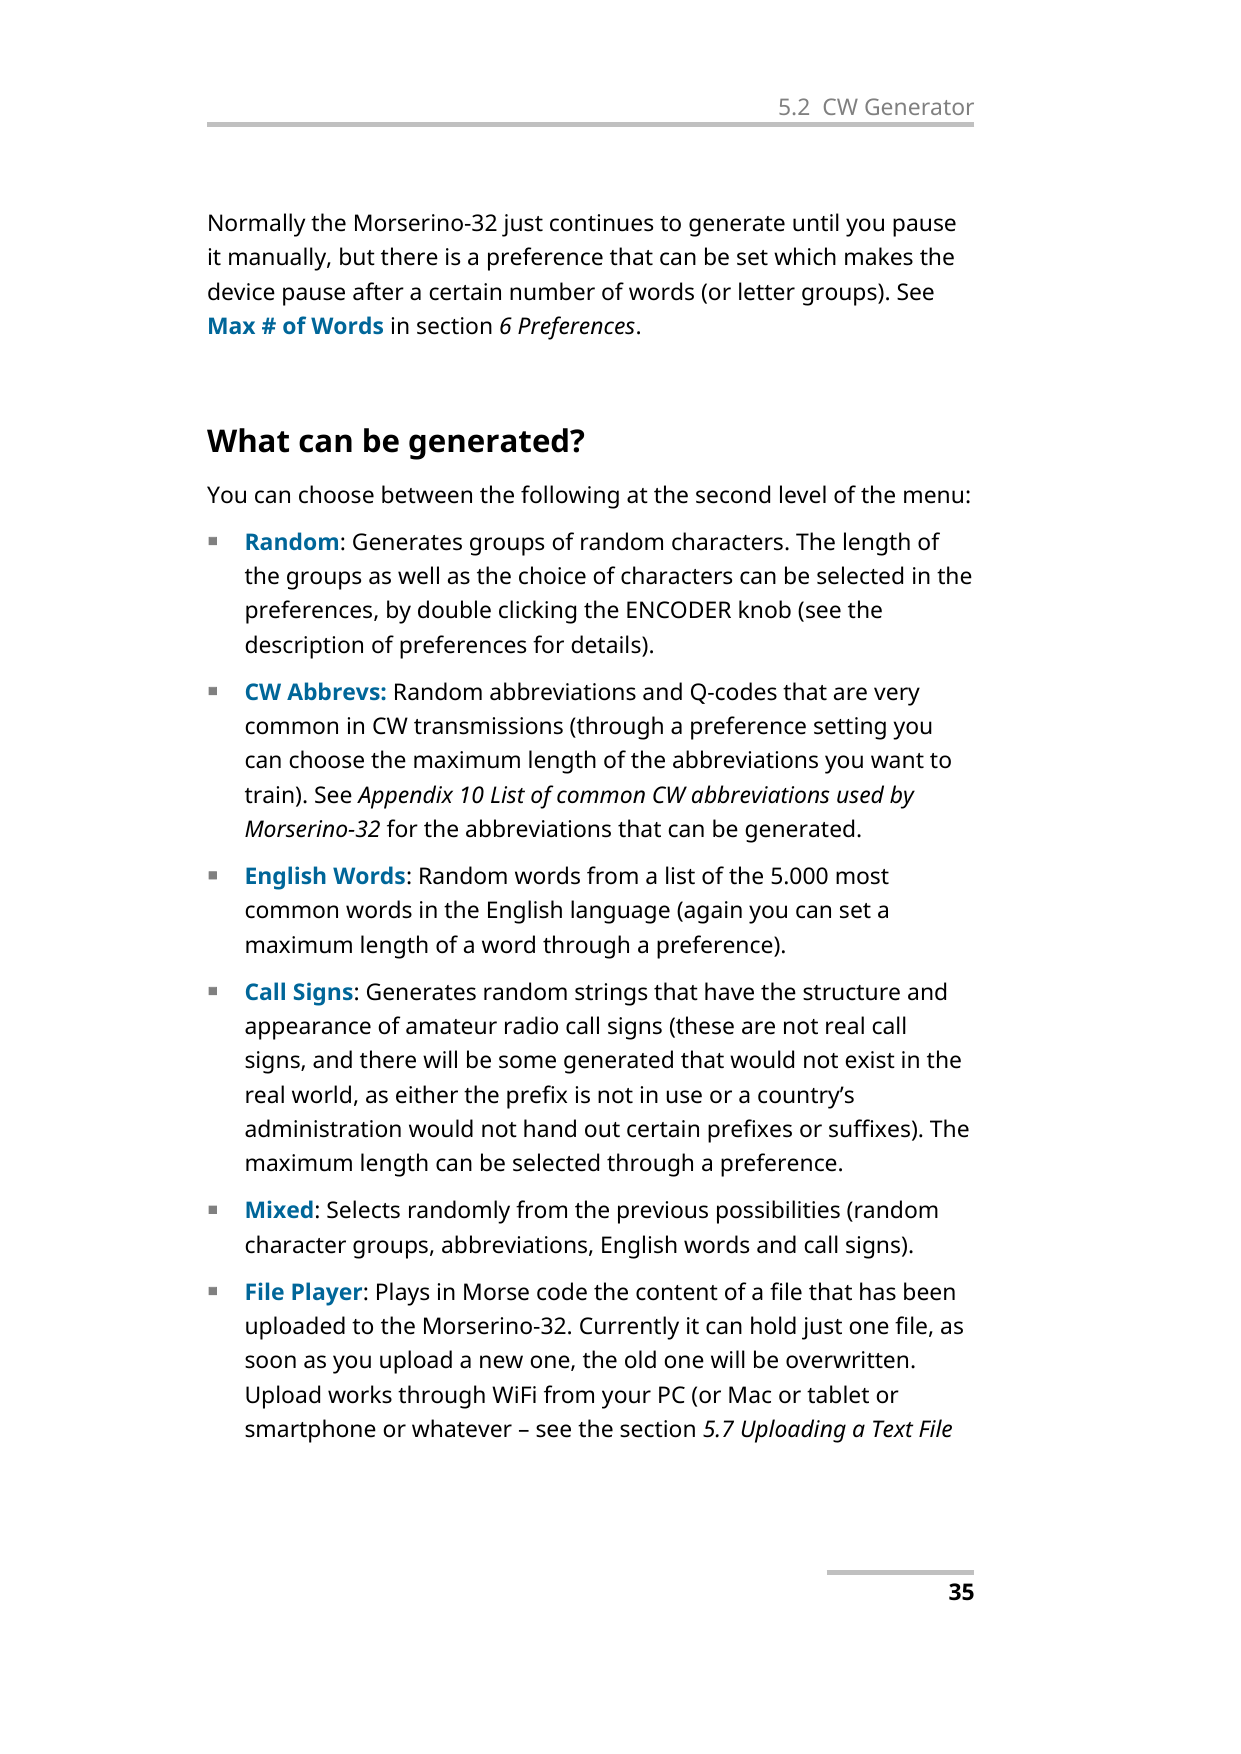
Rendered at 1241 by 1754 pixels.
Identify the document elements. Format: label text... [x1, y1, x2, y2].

subtitle What can be generated? [207, 417, 974, 462]
text Normally the Morserino-32 just continues to generate until you pause it manually, but there is a preference that can be set which makes the device pause after a certain number of words (or letter groups). See Max # of Words in section 6 Preferences. [207, 207, 974, 341]
list File Player: Plays in Morse code the content of a file that has been uploaded to the Morserino-32. Currently it can hold just one file, as soon as you upload a new one, the old one will be overwritten. Upload works through WiFi from your PC (or Mac or tablet or smartphone or whatever – see the section 5.7 Uploading a Text File [207, 1275, 974, 1444]
list CW Abbrevs: Random abbreviations and Q-codes that are very common in CW transmissions (through a preference setting you can choose the maximum length of the abbreviations you want to train). See Appendix 10 List of common CW abbreviations used by Morserino-32 for the abbreviations that can be generated. [207, 675, 974, 844]
list English Words: Random words from a list of the 5.000 most common words in the English language (again you can set a maximum length of a word through a preference). [207, 860, 974, 960]
list Mixed: Selects randomly from the previous possibilities (random character groups, abbreviations, English words and call signs). [207, 1194, 974, 1260]
text You can choose between the following at the second level of the menu: [207, 478, 974, 510]
list Random: Generates groups of random characters. The length of the groups as well as the choice of characters can be selected in the preferences, by double clicking the ENCODER knob (see the description of preferences for details). [207, 525, 974, 660]
list Call Signs: Generates random strings that have the structure and appearance of amateur radio call signs (these are not real call signs, and there will be some generated that would not exist in the real world, as either the prefix is not in use or a country’s administration would not hand out certain prefixes or suffixes). The maximum length can be selected through a preference. [207, 975, 974, 1178]
